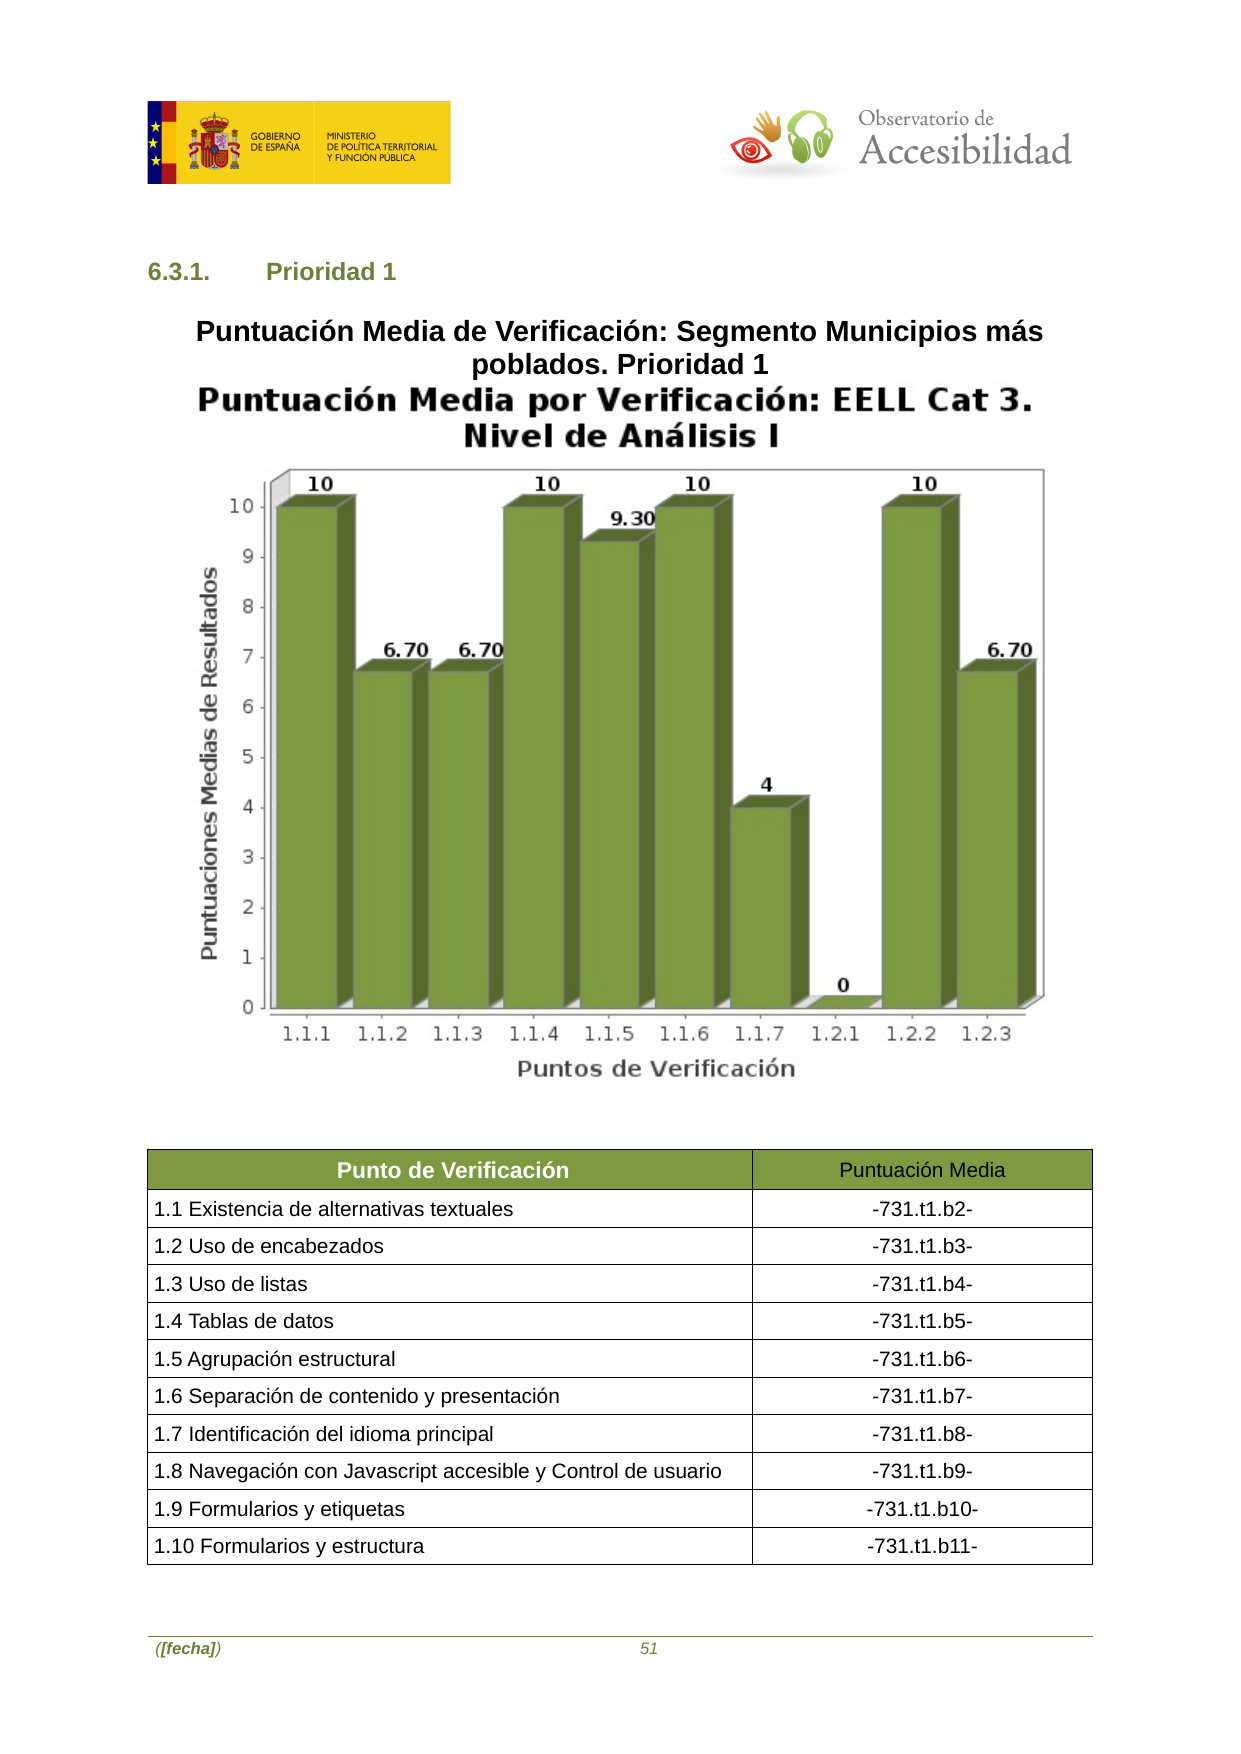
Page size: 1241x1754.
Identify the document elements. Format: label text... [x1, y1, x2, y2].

table_cell -731.t1.b7- [753, 1378, 1092, 1414]
table_cell -731.t1.b2- [753, 1190, 1092, 1227]
table_cell -731.t1.b10- [753, 1490, 1092, 1527]
table_cell -731.t1.b5- [753, 1303, 1092, 1339]
table_cell 1.5 Agrupación estructural [148, 1340, 752, 1377]
table_cell 1.7 Identificación del idioma principal [148, 1415, 752, 1452]
table_cell 1.10 Formularios y estructura [148, 1528, 752, 1564]
table_cell 1.3 Uso de listas [148, 1265, 752, 1302]
table_cell -731.t1.b4- [753, 1265, 1092, 1302]
table_cell 1.8 Navegación con Javascript accesible y Control de usuario [148, 1453, 752, 1489]
table_header Puntuación Media [753, 1150, 1092, 1189]
table_cell -731.t1.b3- [753, 1228, 1092, 1264]
text Puntuación Media de Verificación: Segmento Municipios más poblados. Prioridad 1 [148, 314, 1092, 381]
picture [147, 101, 451, 184]
table_cell -731.t1.b8- [753, 1415, 1092, 1452]
table_cell -731.t1.b6- [753, 1340, 1092, 1377]
table_cell -731.t1.b9- [753, 1453, 1092, 1489]
table_cell 1.9 Formularios y etiquetas [148, 1490, 752, 1527]
table_cell 1.1 Existencia de alternativas textuales [148, 1190, 752, 1227]
table_cell 1.6 Separación de contenido y presentación [148, 1378, 752, 1414]
table_cell 1.2 Uso de encabezados [148, 1228, 752, 1264]
subtitle Prioridad 1 [148, 257, 1092, 286]
table_header Punto de Verificación [148, 1150, 752, 1189]
table_cell -731.t1.b11- [753, 1528, 1092, 1564]
picture [710, 101, 1086, 184]
table_cell 1.4 Tablas de datos [148, 1303, 752, 1339]
picture [178, 380, 1062, 1091]
